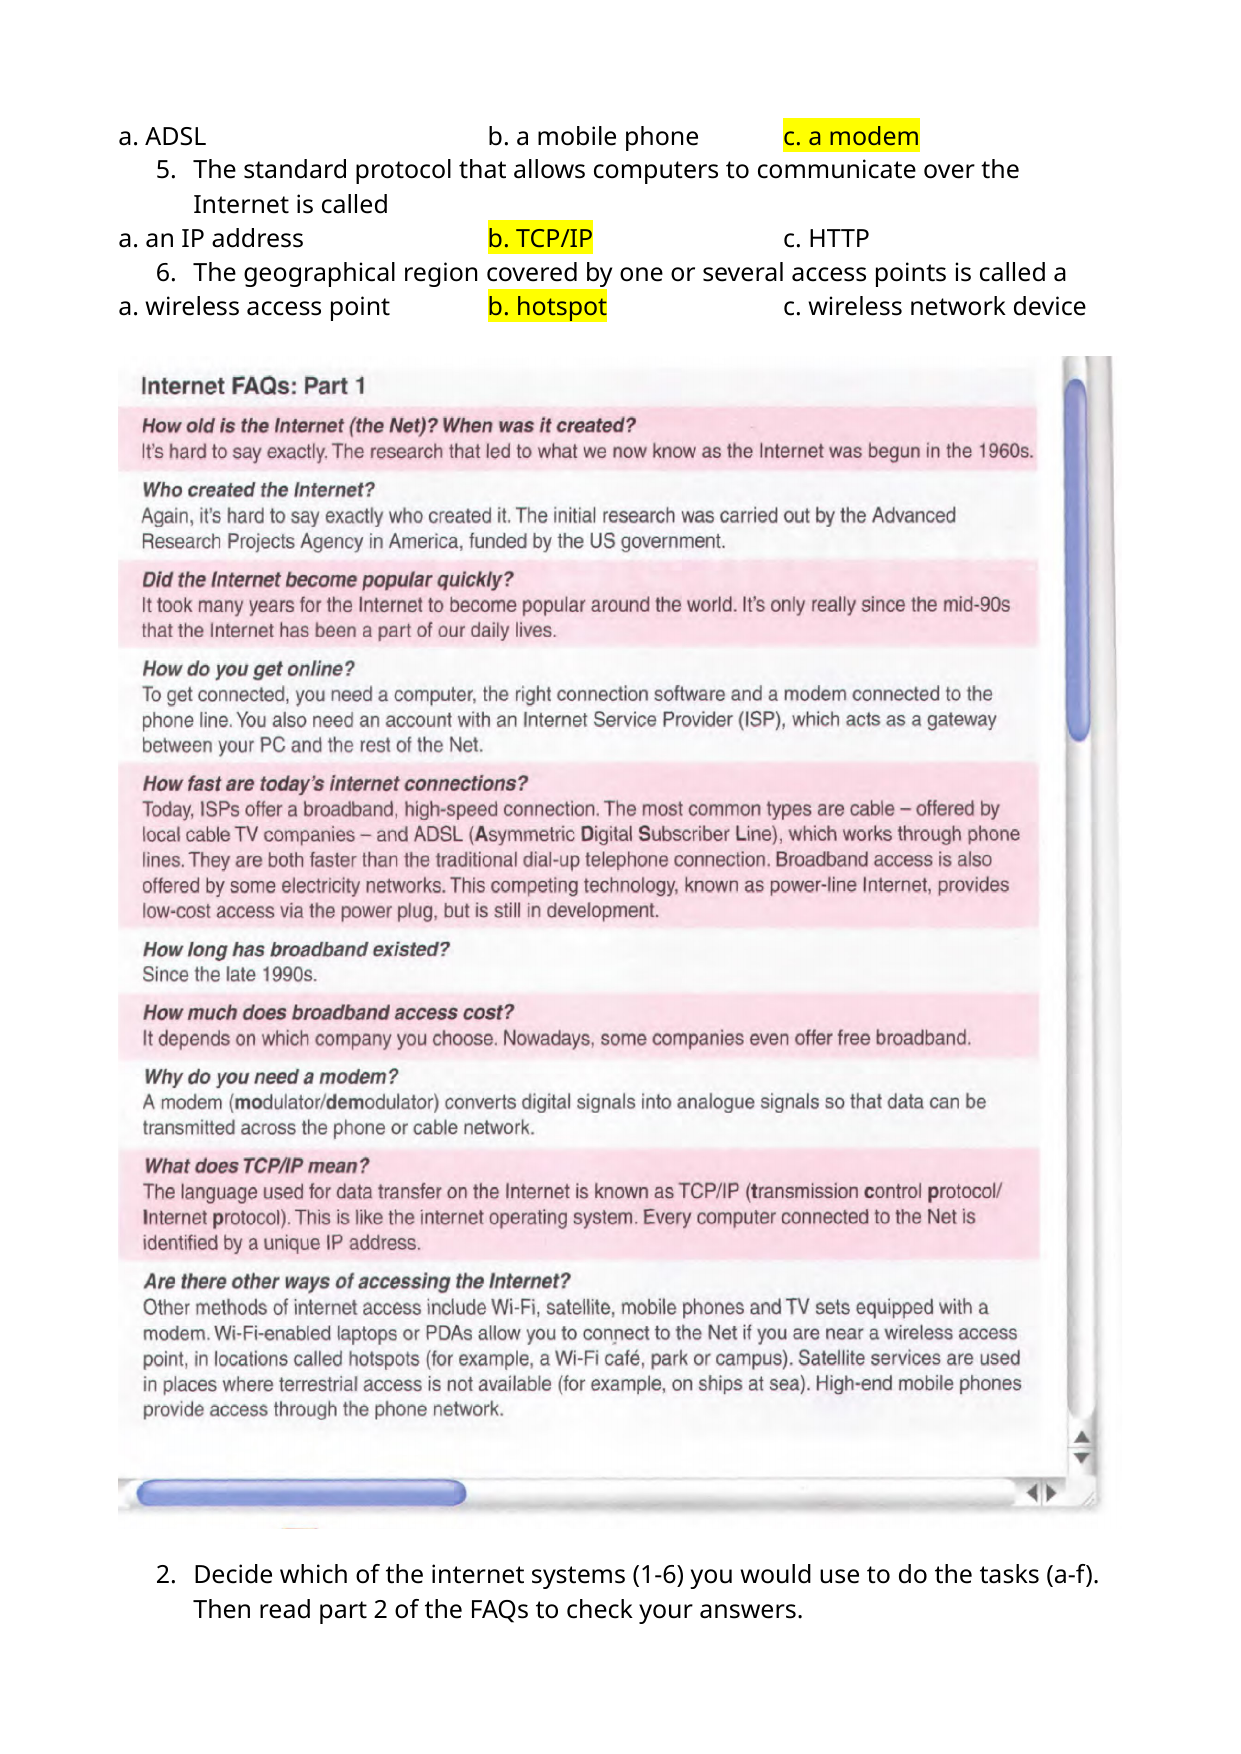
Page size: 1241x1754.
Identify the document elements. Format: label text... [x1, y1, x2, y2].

text a. an IP address b. TCP/IP c. HTTP [118, 220, 1122, 254]
text a. ADSL b. a mobile phone c. a modem [118, 118, 1122, 152]
text a. wireless access point b. hotspot c. wireless network device [118, 288, 1122, 322]
list The standard protocol that allows computers to communicate over the Internet is called [156, 152, 1122, 220]
list The geographical region covered by one or several access points is called a [156, 254, 1122, 288]
list Decide which of the internet systems (1-6) you would use to do the tasks (a-f). Then read part 2 of the FAQs to check your answers. [156, 1557, 1122, 1625]
